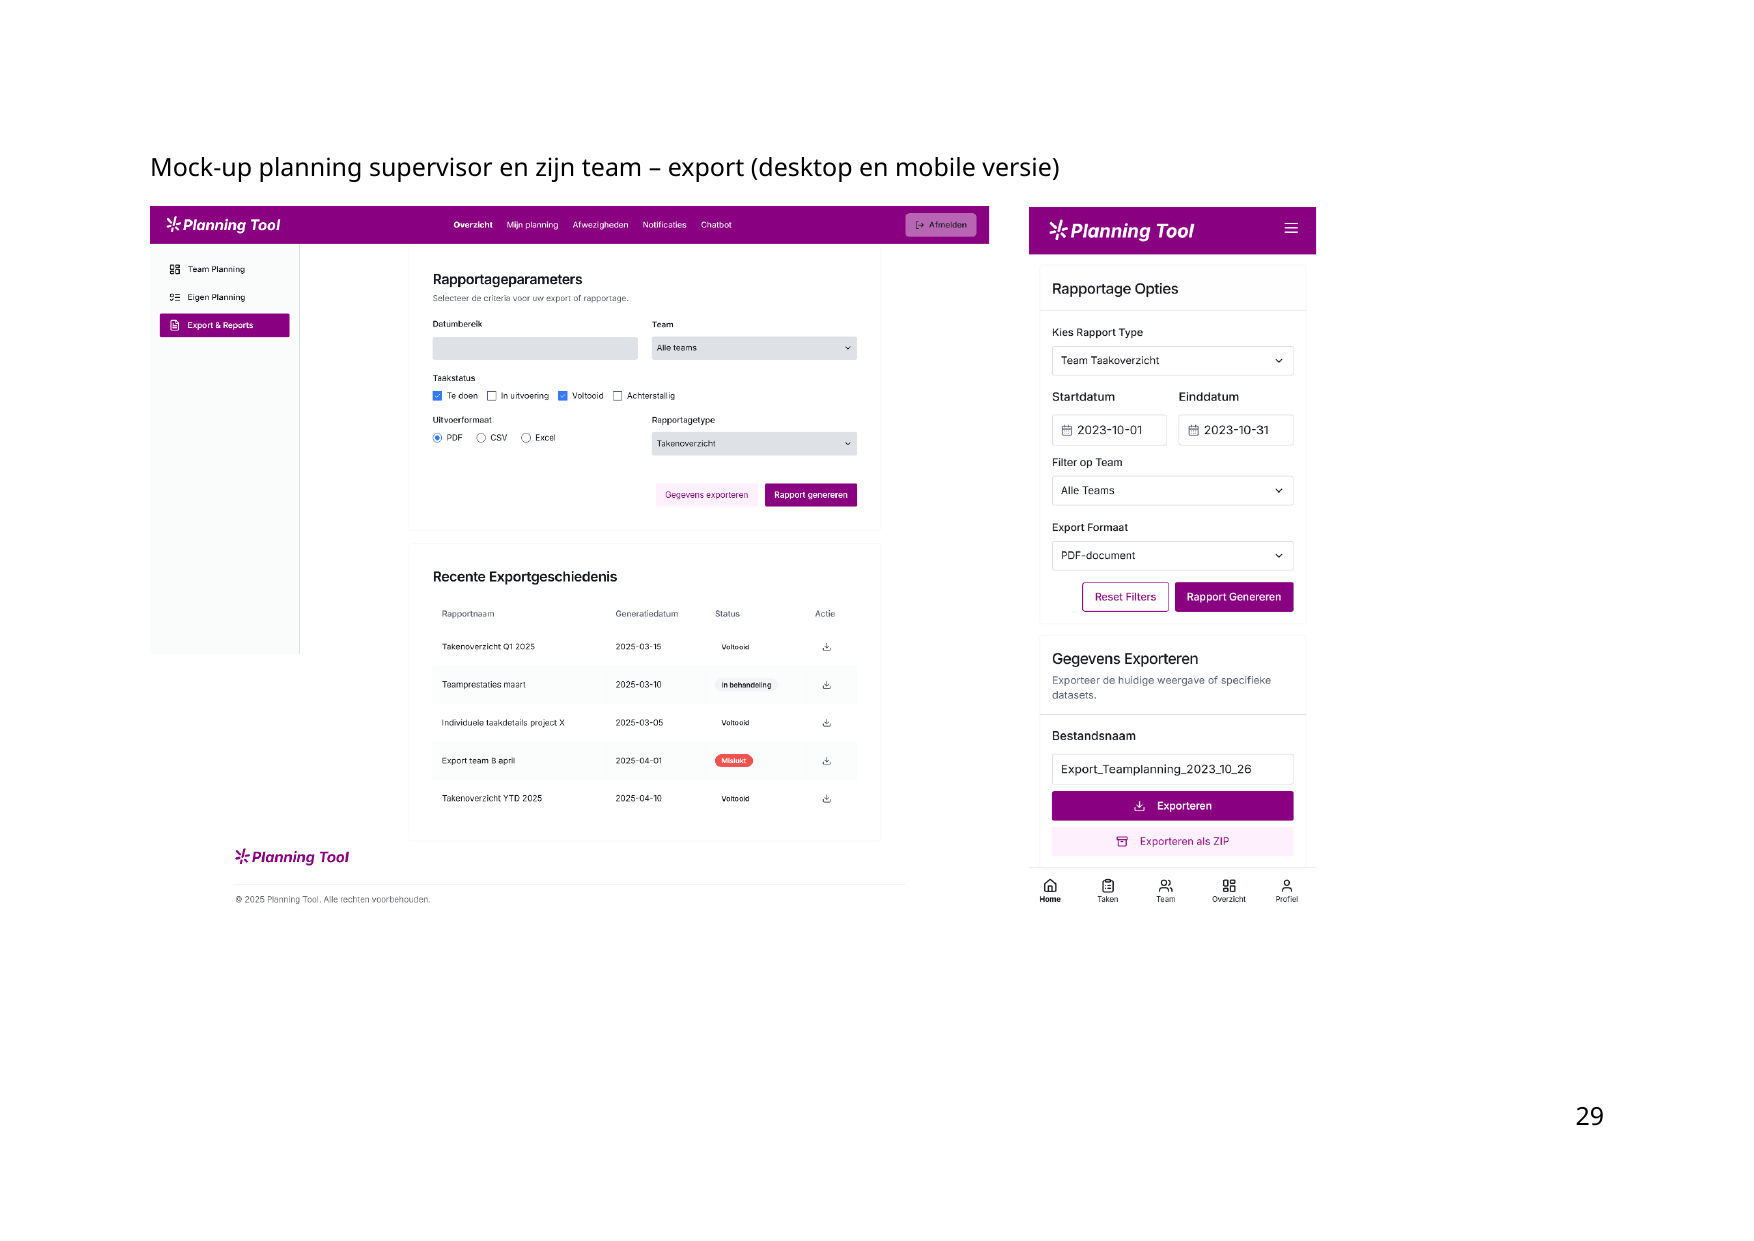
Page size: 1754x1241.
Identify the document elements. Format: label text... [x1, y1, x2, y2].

text Mock-up planning supervisor en zijn team – export (desktop en mobile versie) [150, 150, 1604, 184]
picture [1028, 206, 1317, 915]
picture [150, 206, 990, 915]
